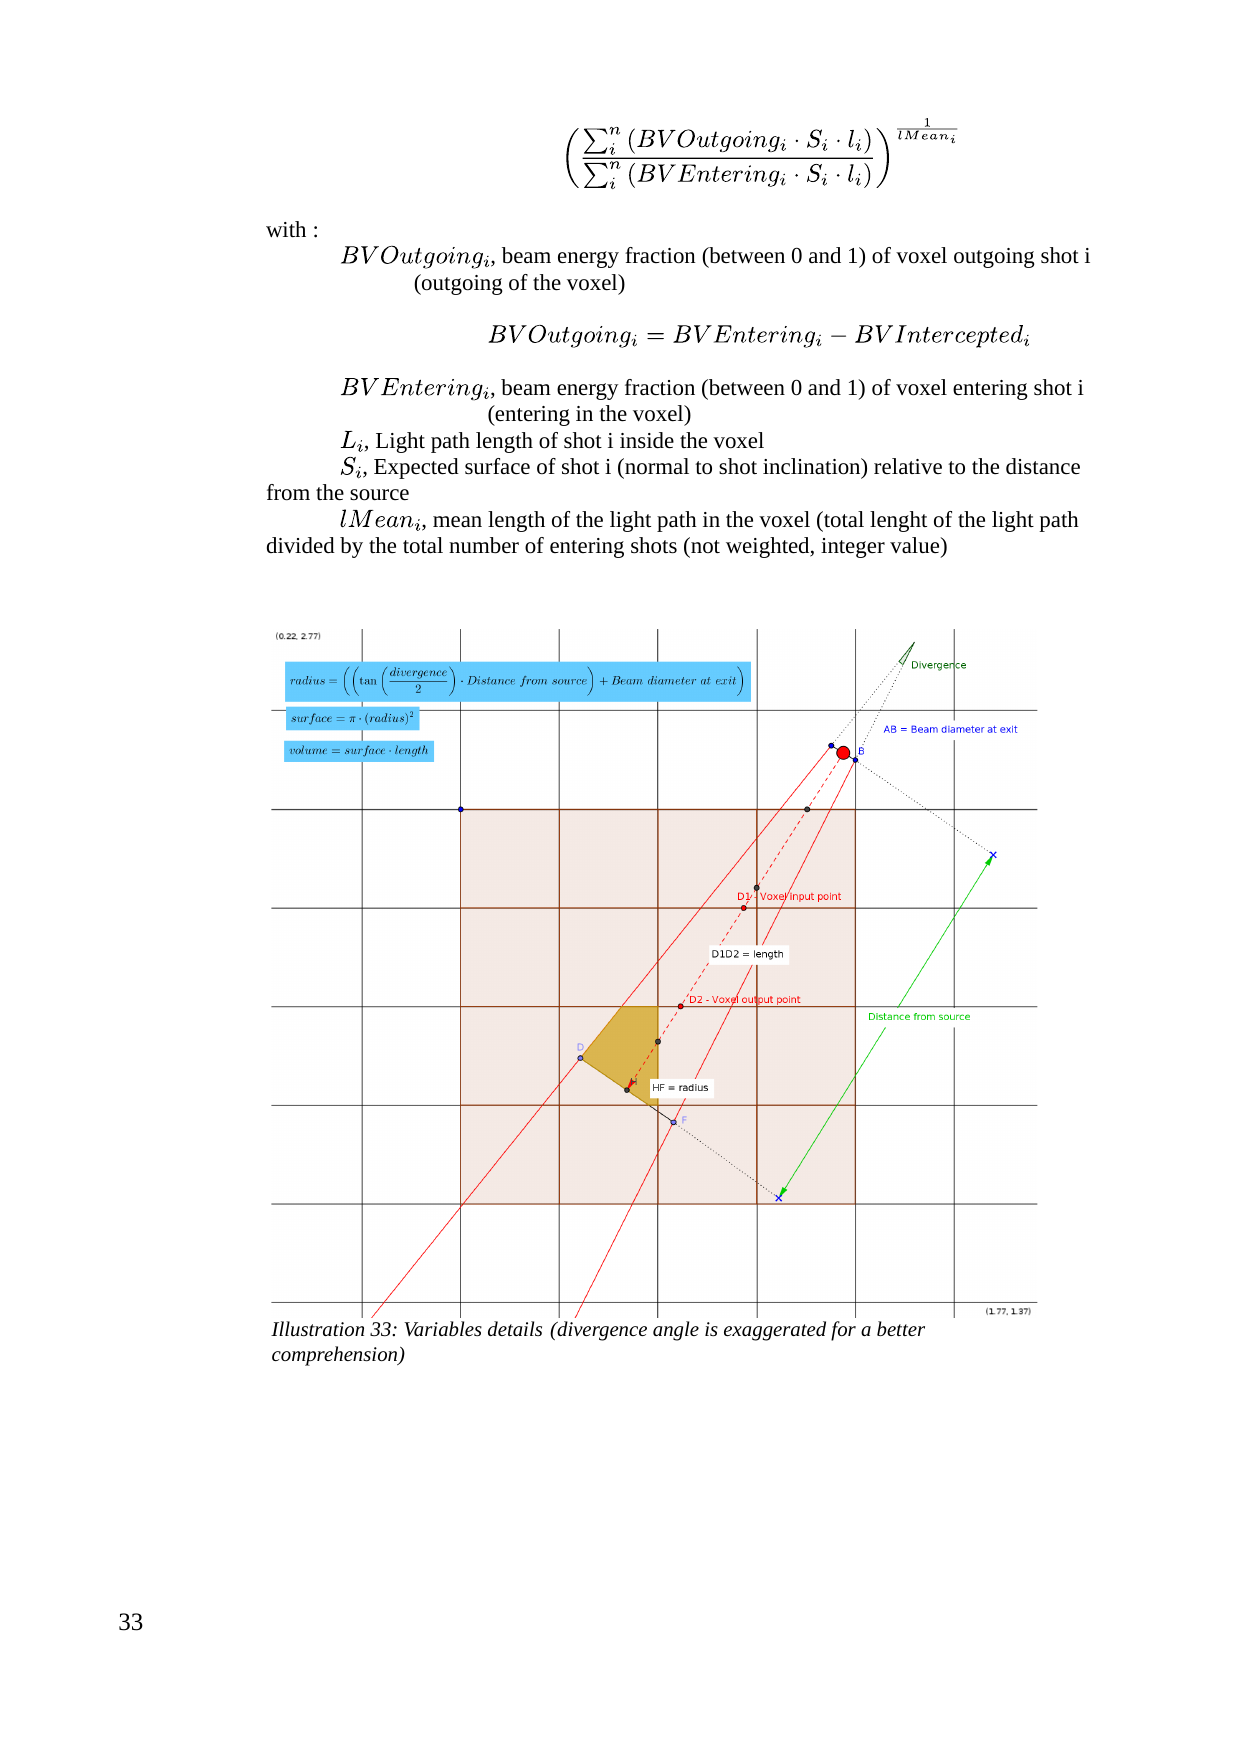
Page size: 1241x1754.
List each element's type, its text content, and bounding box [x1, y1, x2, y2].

text , mean length of the light path in the voxel (total lenght of the light path divided by the total number of entering shots (not weighted, integer value) [266, 506, 1122, 558]
text with : [266, 216, 1122, 242]
table_header [1038, 630, 1122, 1317]
text , beam energy fraction (between 0 and 1) of voxel entering shot i (entering in the voxel) [266, 374, 1122, 427]
table_header [118, 611, 1122, 629]
picture [271, 629, 1038, 1318]
table_header [118, 1318, 1122, 1371]
text , Expected surface of shot i (normal to shot inclination) relative to the distance from the source [266, 453, 1122, 506]
table_header [118, 630, 271, 1317]
text , Light path length of shot i inside the voxel [266, 427, 1122, 453]
text , beam energy fraction (between 0 and 1) of voxel outgoing shot i (outgoing of the voxel) [266, 242, 1122, 295]
